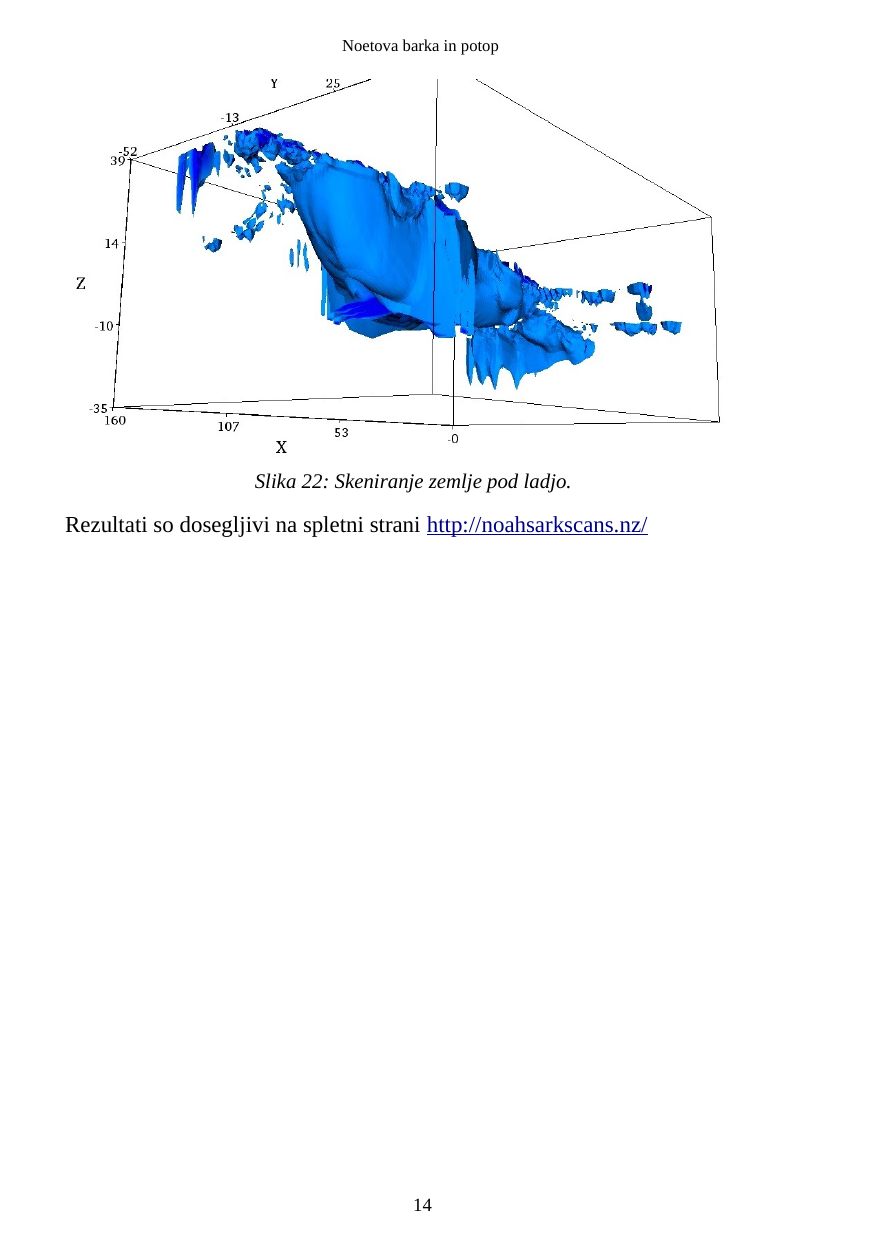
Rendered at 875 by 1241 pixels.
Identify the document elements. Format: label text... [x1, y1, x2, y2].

text Slika 22: Skeniranje zemlje pod ladjo. [98, 469, 728, 493]
text Rezultati so dosegljivi na spletni strani http://noahsarkscans.nz/ [47, 66, 797, 537]
picture [50, 79, 776, 469]
